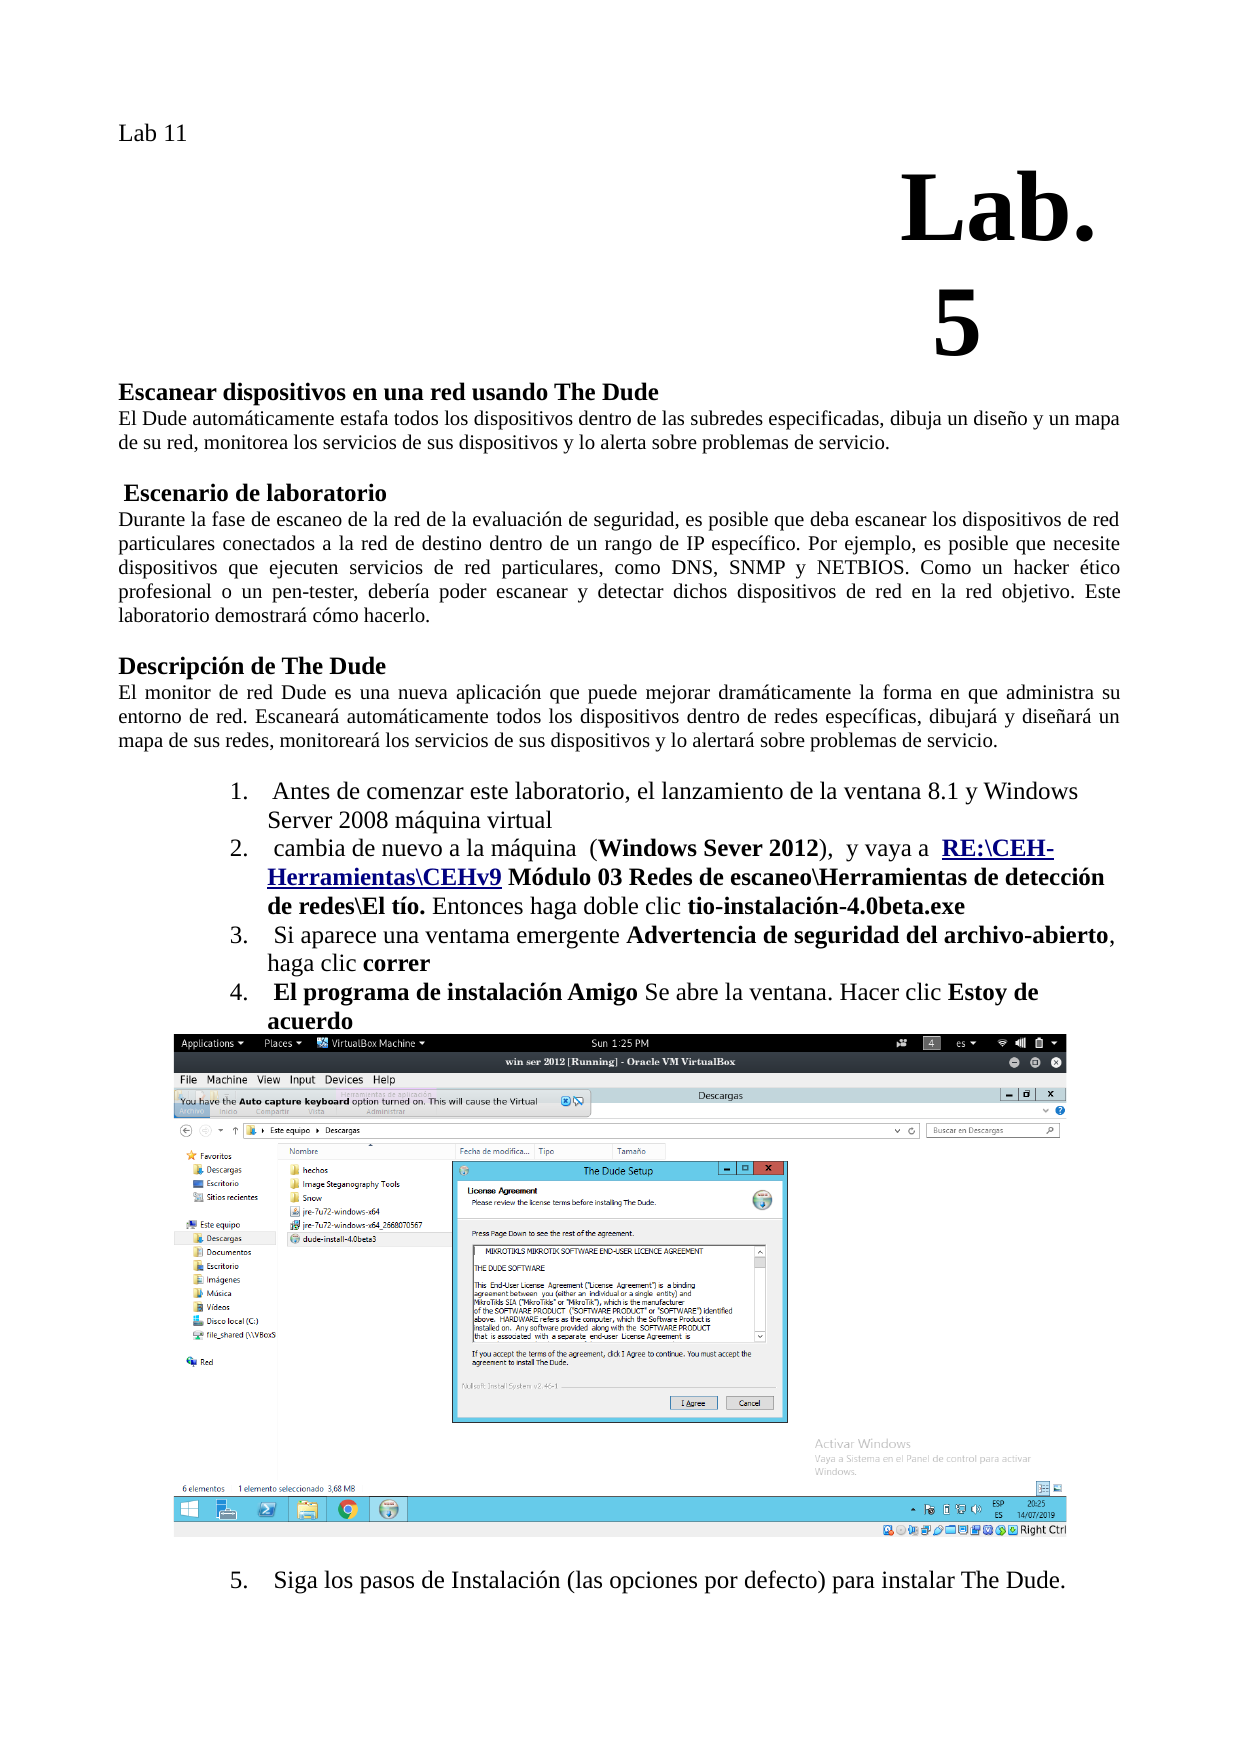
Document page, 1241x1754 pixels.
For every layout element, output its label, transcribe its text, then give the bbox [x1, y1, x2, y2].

list El programa de instalación Amigo Se abre la ventana. Hacer clic Estoy de acuerdo [229, 977, 1122, 1035]
text Durante la fase de escaneo de la red de la evaluación de seguridad, es posible que deba escanear los dispositivos de red particulares conectados a la red de destino dentro de un rango de IP específico. Por ejemplo, es posible que necesite dispositivos que ejecuten servicios de red particulares, como DNS, SNMP y NETBIOS. Como un hacker ético profesional o un pen-tester, debería poder escanear y detectar dichos dispositivos de red en la red objetivo. Este laboratorio demostrará cómo hacerlo. [118, 507, 1122, 627]
list Siga los pasos de Instalación (las opciones por defecto) para instalar The Dude. [229, 1565, 1122, 1594]
text 5 [118, 262, 1122, 377]
text El Dude automáticamente estafa todos los dispositivos dentro de las subredes especificadas, dibuja un diseño y un mapa de su red, monitorea los servicios de sus dispositivos y lo alerta sobre problemas de servicio. [118, 406, 1122, 454]
list cambia de nuevo a la máquina (Windows Sever 2012), y vaya a RE:\CEH-Herramientas\CEHv9 Módulo 03 Redes de escaneo\Herramientas de detección de redes\El tío. Entonces haga doble clic tio-instalación-4.0beta.exe [229, 833, 1122, 920]
picture [173, 1034, 1067, 1537]
text Descripción de The Dude [118, 651, 1122, 680]
text Escanear dispositivos en una red usando The Dude [118, 377, 1122, 406]
list Antes de comenzar este laboratorio, el lanzamiento de la ventana 8.1 y Windows Server 2008 máquina virtual [229, 776, 1122, 833]
text Escenario de laboratorio [118, 478, 1122, 507]
text El monitor de red Dude es una nueva aplicación que puede mejorar dramáticamente la forma en que administra su entorno de red. Escaneará automáticamente todos los dispositivos dentro de redes específicas, dibujará y diseñará un mapa de sus redes, monitoreará los servicios de sus dispositivos y lo alertará sobre problemas de servicio. [118, 680, 1122, 752]
list Si aparece una ventama emergente Advertencia de seguridad del archivo-abierto, haga clic correr [229, 920, 1122, 977]
text Lab. [118, 147, 1122, 262]
text Lab 11 [118, 118, 1122, 147]
